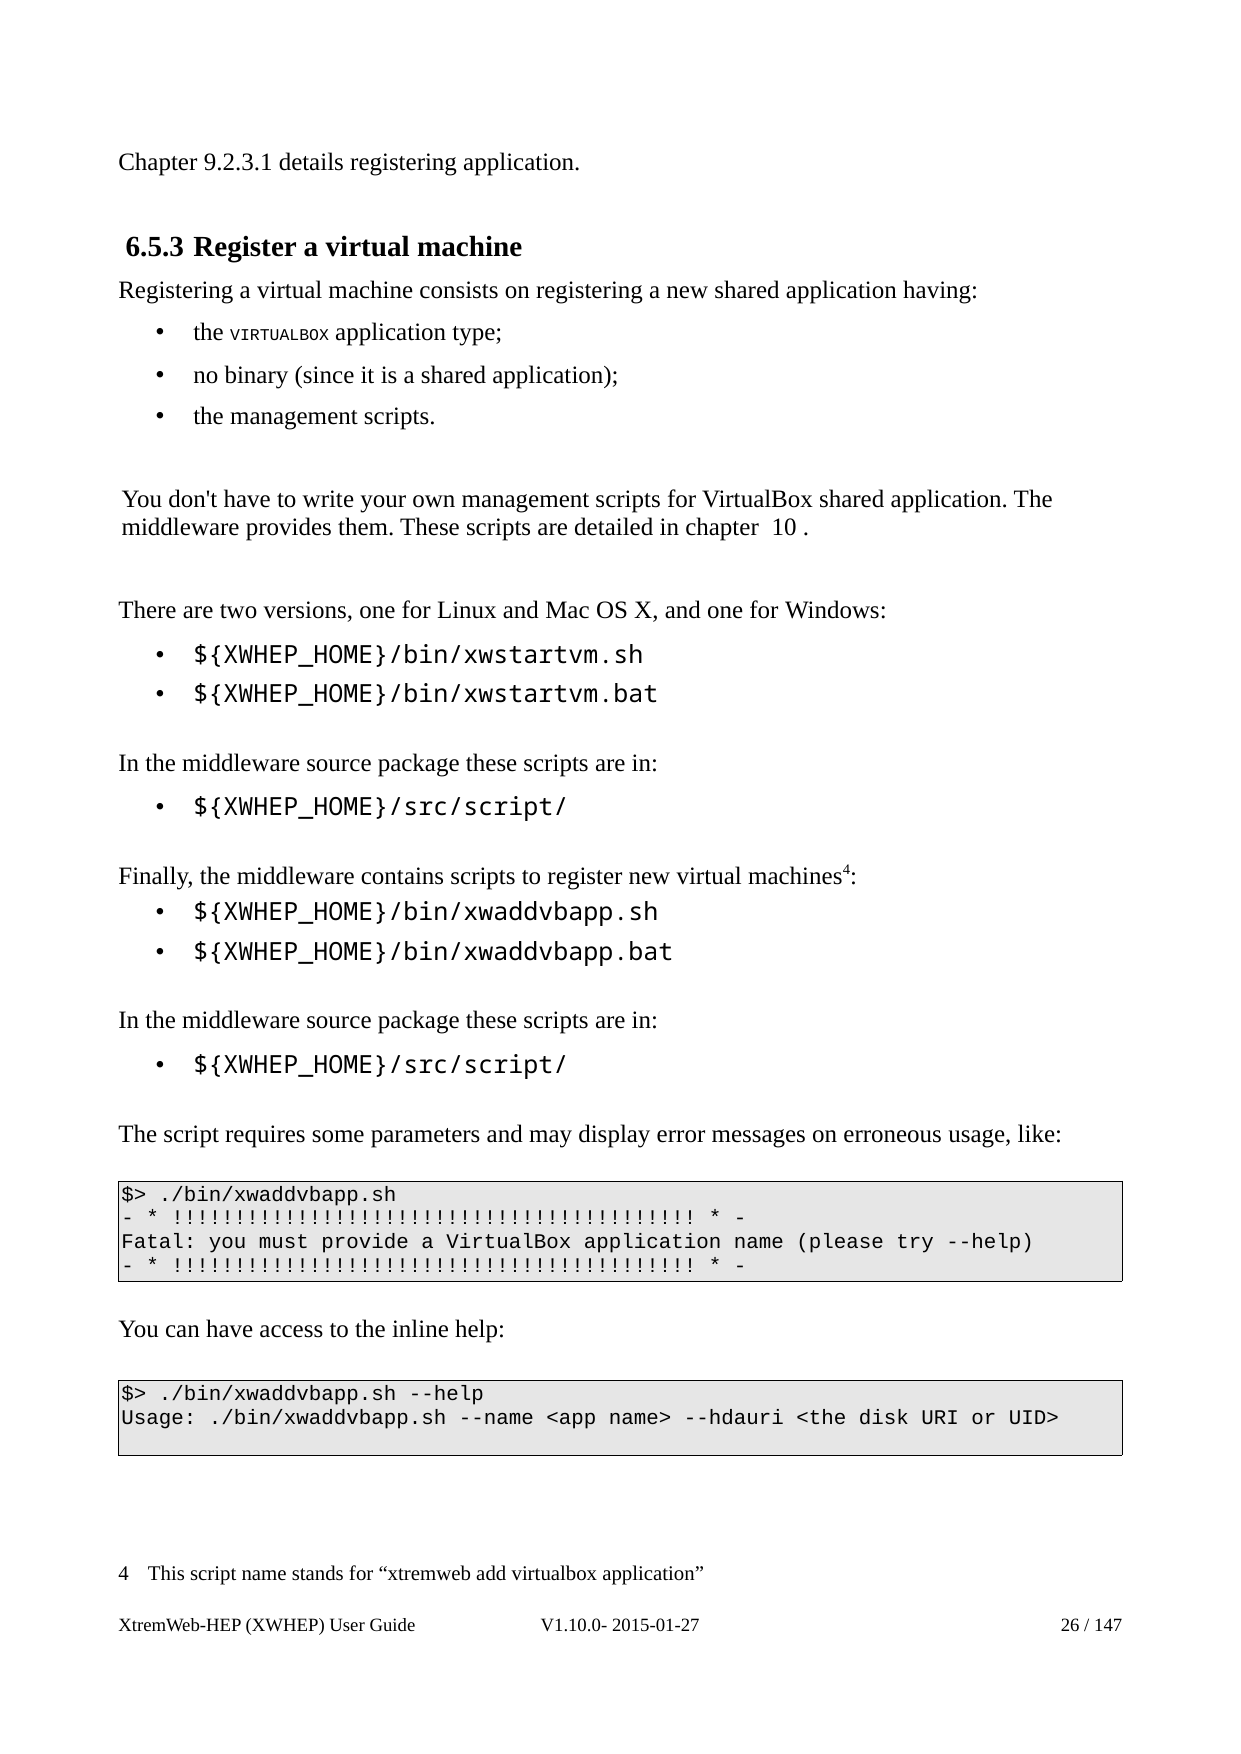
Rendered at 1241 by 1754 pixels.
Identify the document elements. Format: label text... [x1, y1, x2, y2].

text Chapter 9.2.3.1 details registering application. [118, 147, 1122, 176]
text $> ./bin/xwaddvbapp.sh [119, 1182, 1122, 1204]
list ${XWHEP_HOME}/bin/xwaddvbapp.sh [156, 894, 1122, 928]
text Fatal: you must provide a VirtualBox application name (please try --help) [119, 1228, 1122, 1252]
text $> ./bin/xwaddvbapp.sh --help [119, 1381, 1122, 1404]
text Finally, the middleware contains scripts to register new virtual machines: [118, 861, 1122, 890]
text You can have access to the inline help: [118, 1314, 1122, 1343]
text Registering a virtual machine consists on registering a new shared application having: [118, 275, 1122, 304]
text Usage: ./bin/xwaddvbapp.sh --name <app name> --hdauri <the disk URI or UID> [119, 1404, 1122, 1428]
list ${XWHEP_HOME}/bin/xwaddvbapp.bat [156, 933, 1122, 967]
list ${XWHEP_HOME}/bin/xwstartvm.sh [156, 636, 1122, 670]
list ${XWHEP_HOME}/src/script/ [156, 789, 1122, 823]
text In the middleware source package these scripts are in: [118, 748, 1122, 776]
text The script requires some parameters and may display error messages on erroneous usage, like: [118, 1119, 1122, 1148]
text - * !!!!!!!!!!!!!!!!!!!!!!!!!!!!!!!!!!!!!!!!!! * - [119, 1252, 1122, 1281]
list You don't have to write your own management scripts for VirtualBox shared application. The middleware provides them. These scripts are detailed in chapter 10. [121, 484, 1122, 541]
subtitle Register a virtual machine [118, 229, 1122, 263]
text In the middleware source package these scripts are in: [118, 1005, 1122, 1034]
list the virtualbox application type; [156, 317, 1122, 347]
list ${XWHEP_HOME}/bin/xwstartvm.bat [156, 675, 1122, 709]
text This script name stands for “xtremweb add virtualbox application” [118, 1561, 1122, 1585]
text There are two versions, one for Linux and Mac OS X, and one for Windows: [118, 595, 1122, 624]
list the management scripts. [156, 401, 1122, 430]
list no binary (since it is a shared application); [156, 360, 1122, 389]
list ${XWHEP_HOME}/src/script/ [156, 1047, 1122, 1081]
text - * !!!!!!!!!!!!!!!!!!!!!!!!!!!!!!!!!!!!!!!!!! * - [119, 1204, 1122, 1228]
